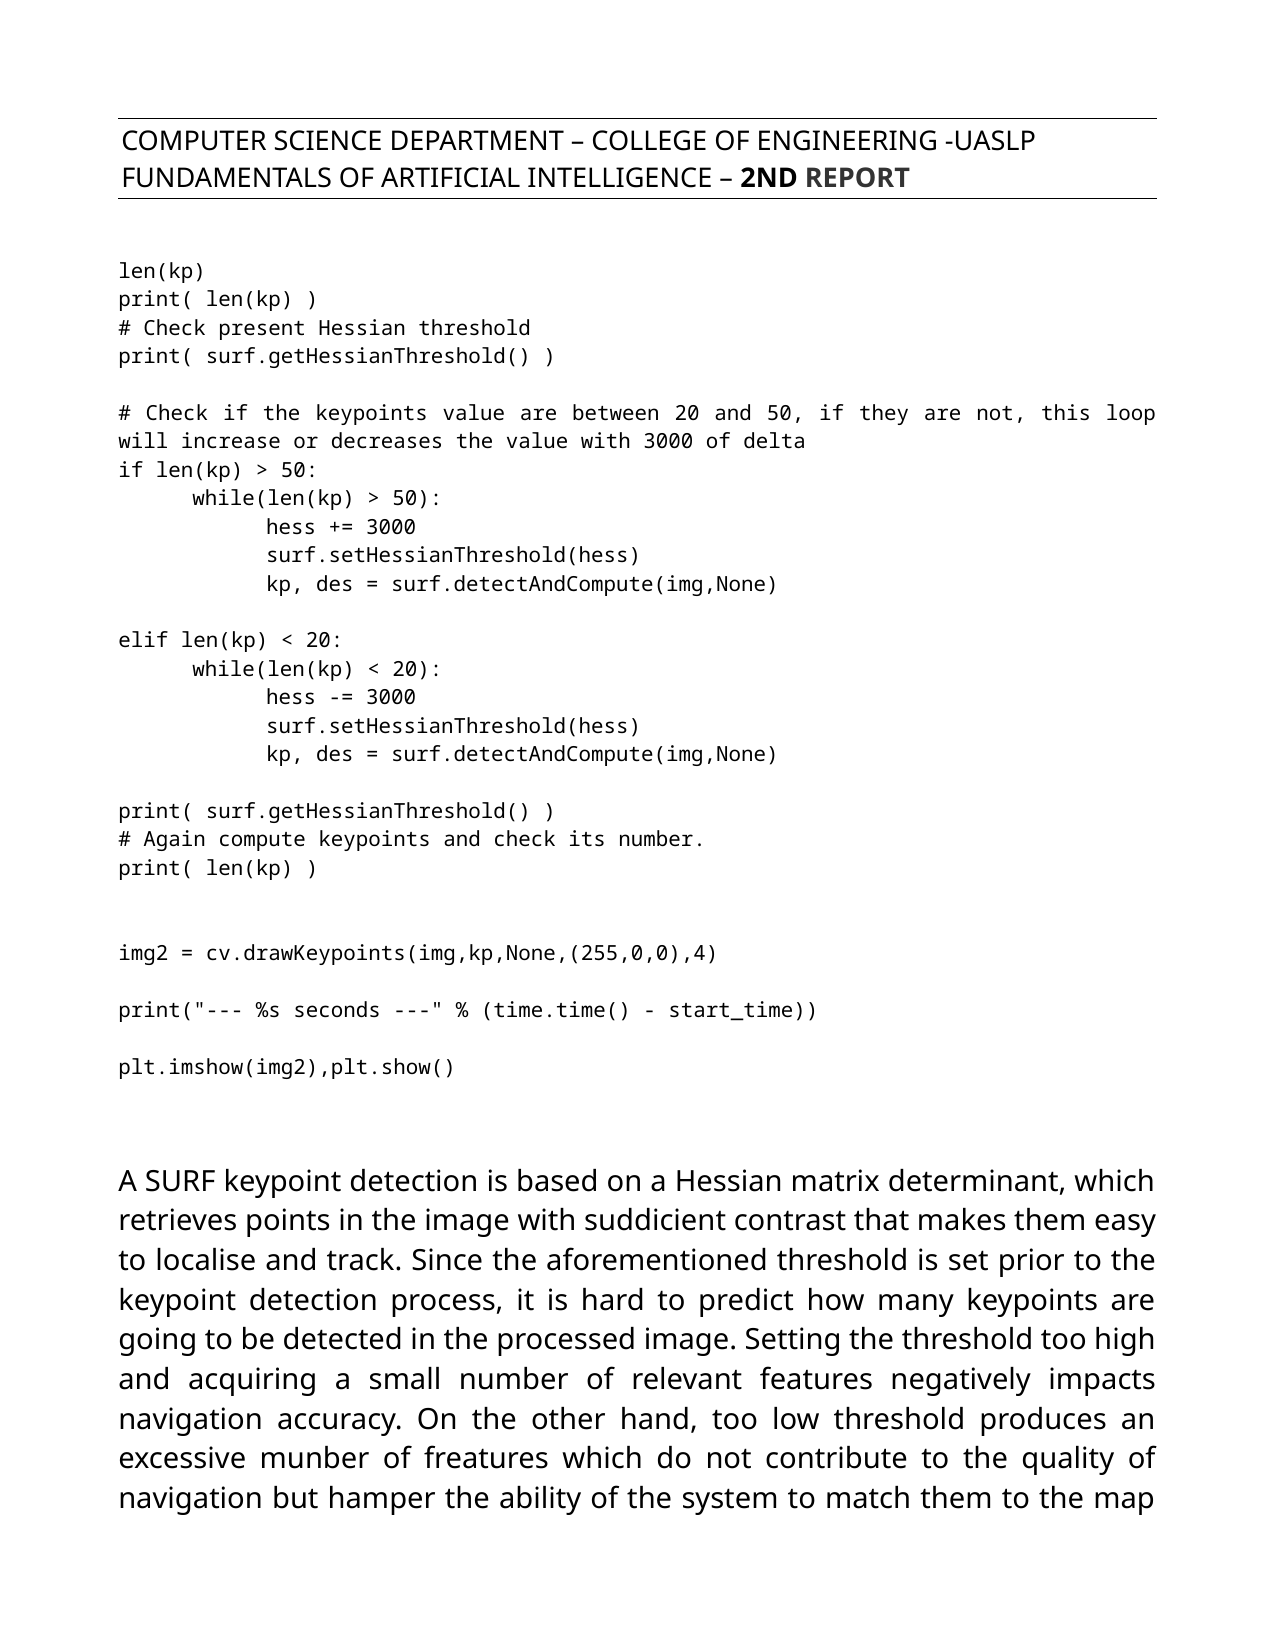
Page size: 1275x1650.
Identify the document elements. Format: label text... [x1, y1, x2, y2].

text plt.imshow(img2),plt.show() [118, 1052, 1157, 1081]
text A SURF keypoint detection is based on a Hessian matrix determinant, which retrieves points in the image with suddicient contrast that makes them easy to localise and track. Since the aforementioned threshold is set prior to the keypoint detection process, it is hard to predict how many keypoints are going to be detected in the processed image. Setting the threshold too high and acquiring a small number of relevant features negatively impacts navigation accuracy. On the other hand, too low threshold produces an excessive munber of freatures which do not contribute to the quality of navigation but hamper the ability of the system to match them to the map [118, 1160, 1157, 1517]
text # Again compute keypoints and check its number. [118, 824, 1157, 853]
text surf.setHessianThreshold(hess) [118, 540, 1157, 569]
text print( surf.getHessianThreshold() ) [118, 341, 1157, 369]
text while(len(kp) > 50): [118, 483, 1157, 512]
text print( surf.getHessianThreshold() ) [118, 796, 1157, 824]
text hess -= 3000 [118, 682, 1157, 711]
text print( len(kp) ) [118, 853, 1157, 881]
text print("--- %s seconds ---" % (time.time() - start_time)) [118, 995, 1157, 1024]
text # Check if the keypoints value are between 20 and 50, if they are not, this loop will increase or decreases the value with 3000 of delta [118, 398, 1157, 455]
text len(kp) [118, 256, 1157, 284]
text hess += 3000 [118, 512, 1157, 540]
text kp, des = surf.detectAndCompute(img,None) [118, 569, 1157, 597]
text print( len(kp) ) [118, 284, 1157, 313]
text # Check present Hessian threshold [118, 313, 1157, 341]
text if len(kp) > 50: [118, 455, 1157, 483]
text kp, des = surf.detectAndCompute(img,None) [118, 739, 1157, 768]
text surf.setHessianThreshold(hess) [118, 711, 1157, 739]
text img2 = cv.drawKeypoints(img,kp,None,(255,0,0),4) [118, 938, 1157, 967]
text while(len(kp) < 20): [118, 654, 1157, 682]
text elif len(kp) < 20: [118, 626, 1157, 654]
